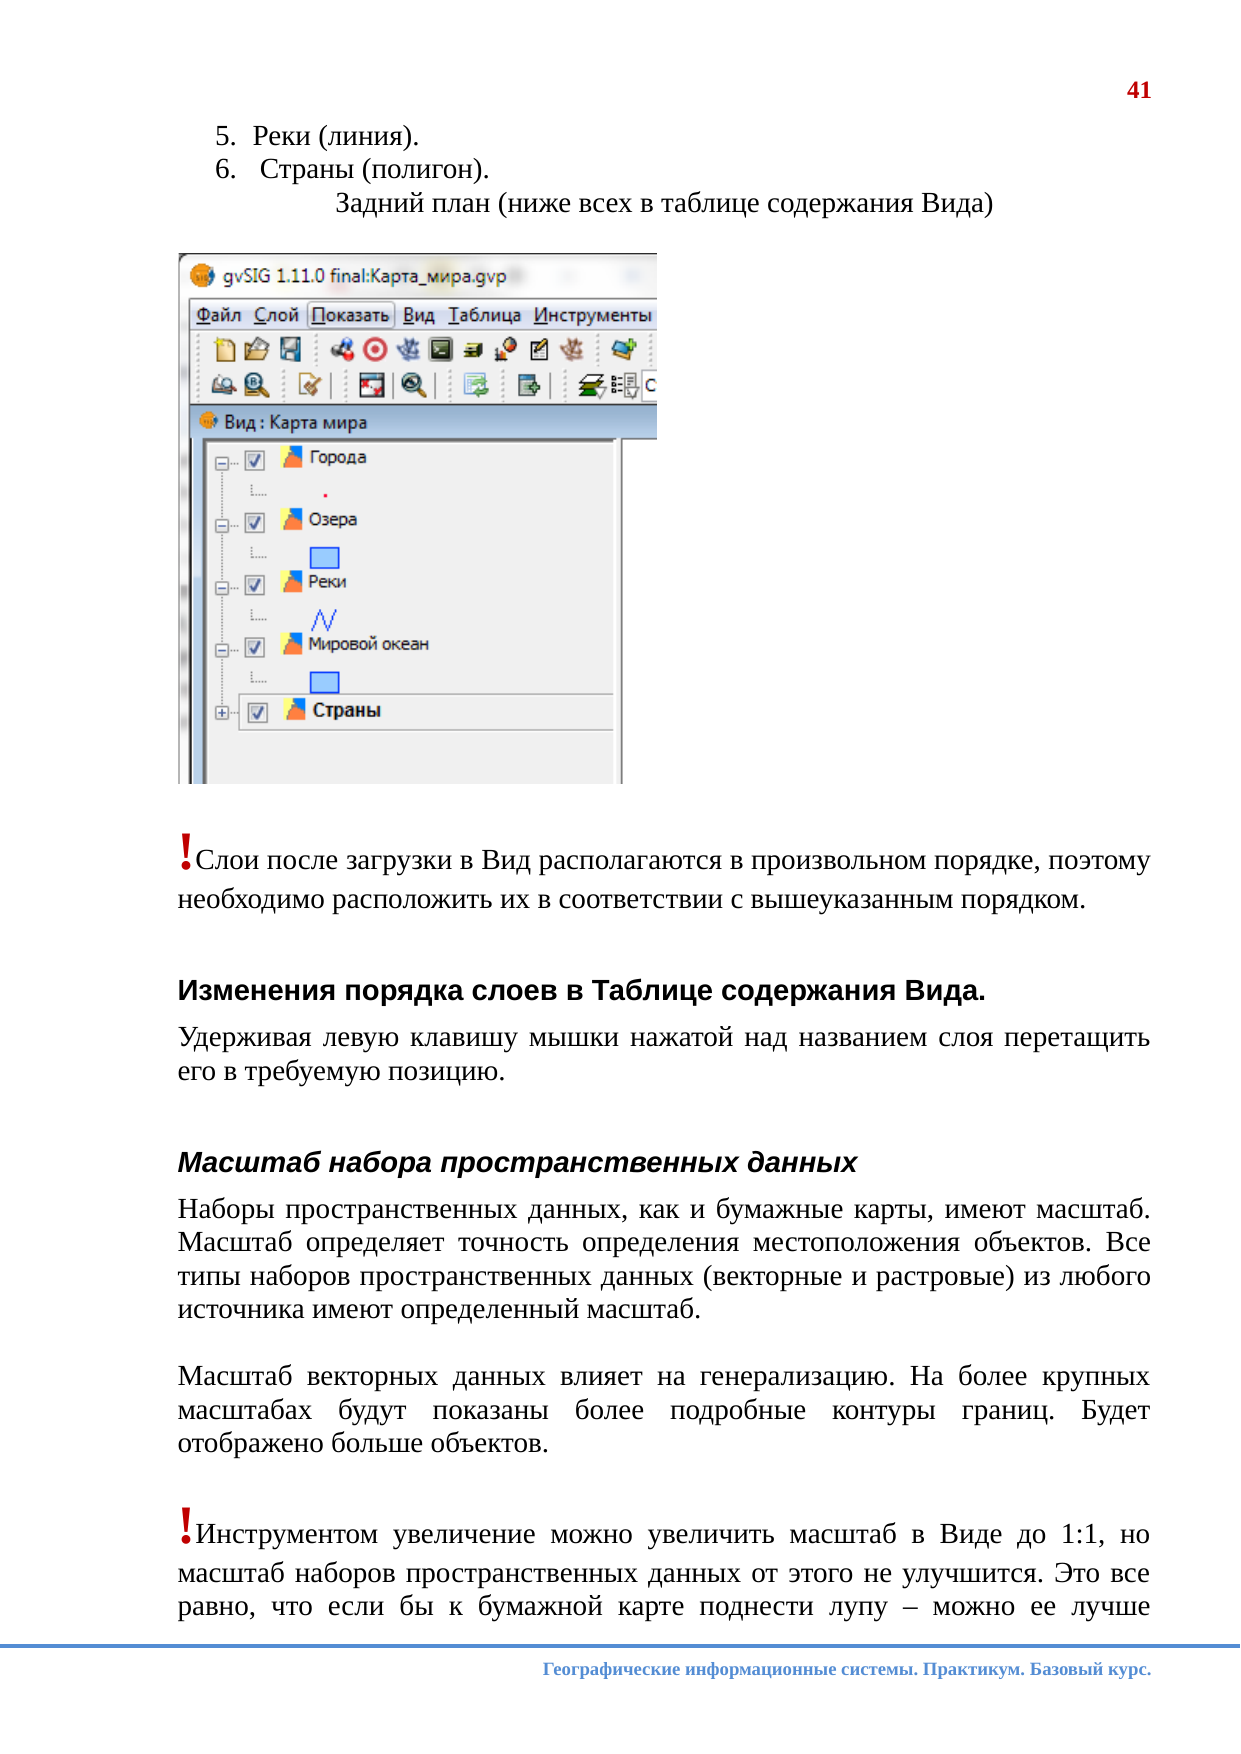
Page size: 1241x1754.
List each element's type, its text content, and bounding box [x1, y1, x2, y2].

list Страны (полигон). [215, 152, 1152, 185]
text Наборы пространственных данных, как и бумажные карты, имеют масштаб. Масштаб определяет точность определения местоположения объектов. Все типы наборов пространственных данных (векторные и растровые) из любого источника имеют определенный масштаб. [177, 1191, 1152, 1325]
subtitle Масштаб набора пространственных данных [177, 1145, 1152, 1178]
list Реки (линия). [215, 118, 1152, 152]
picture [178, 253, 657, 784]
text Задний план (ниже всех в таблице содержания Вида) [177, 185, 1152, 219]
text Удерживая левую клавишу мышки нажатой над названием слоя перетащить его в требуемую позицию. [177, 1019, 1152, 1086]
text Масштаб векторных данных влияет на генерализацию. На более крупных масштабах будут показаны более подробные контуры границ. Будет отображено больше объектов. [177, 1358, 1152, 1459]
text !Слои после загрузки в Вид располагаются в произвольном порядке, поэтому необходимо расположить их в соответствии с вышеуказанным порядком. [177, 819, 1152, 914]
text !Инструментом увеличение можно увеличить масштаб в Виде до 1:1, но масштаб наборов пространственных данных от этого не улучшится. Это все равно, что если бы к бумажной карте поднести лупу – можно ее лучше [177, 1493, 1152, 1622]
subtitle Изменения порядка слоев в Таблице содержания Вида. [177, 973, 1152, 1007]
